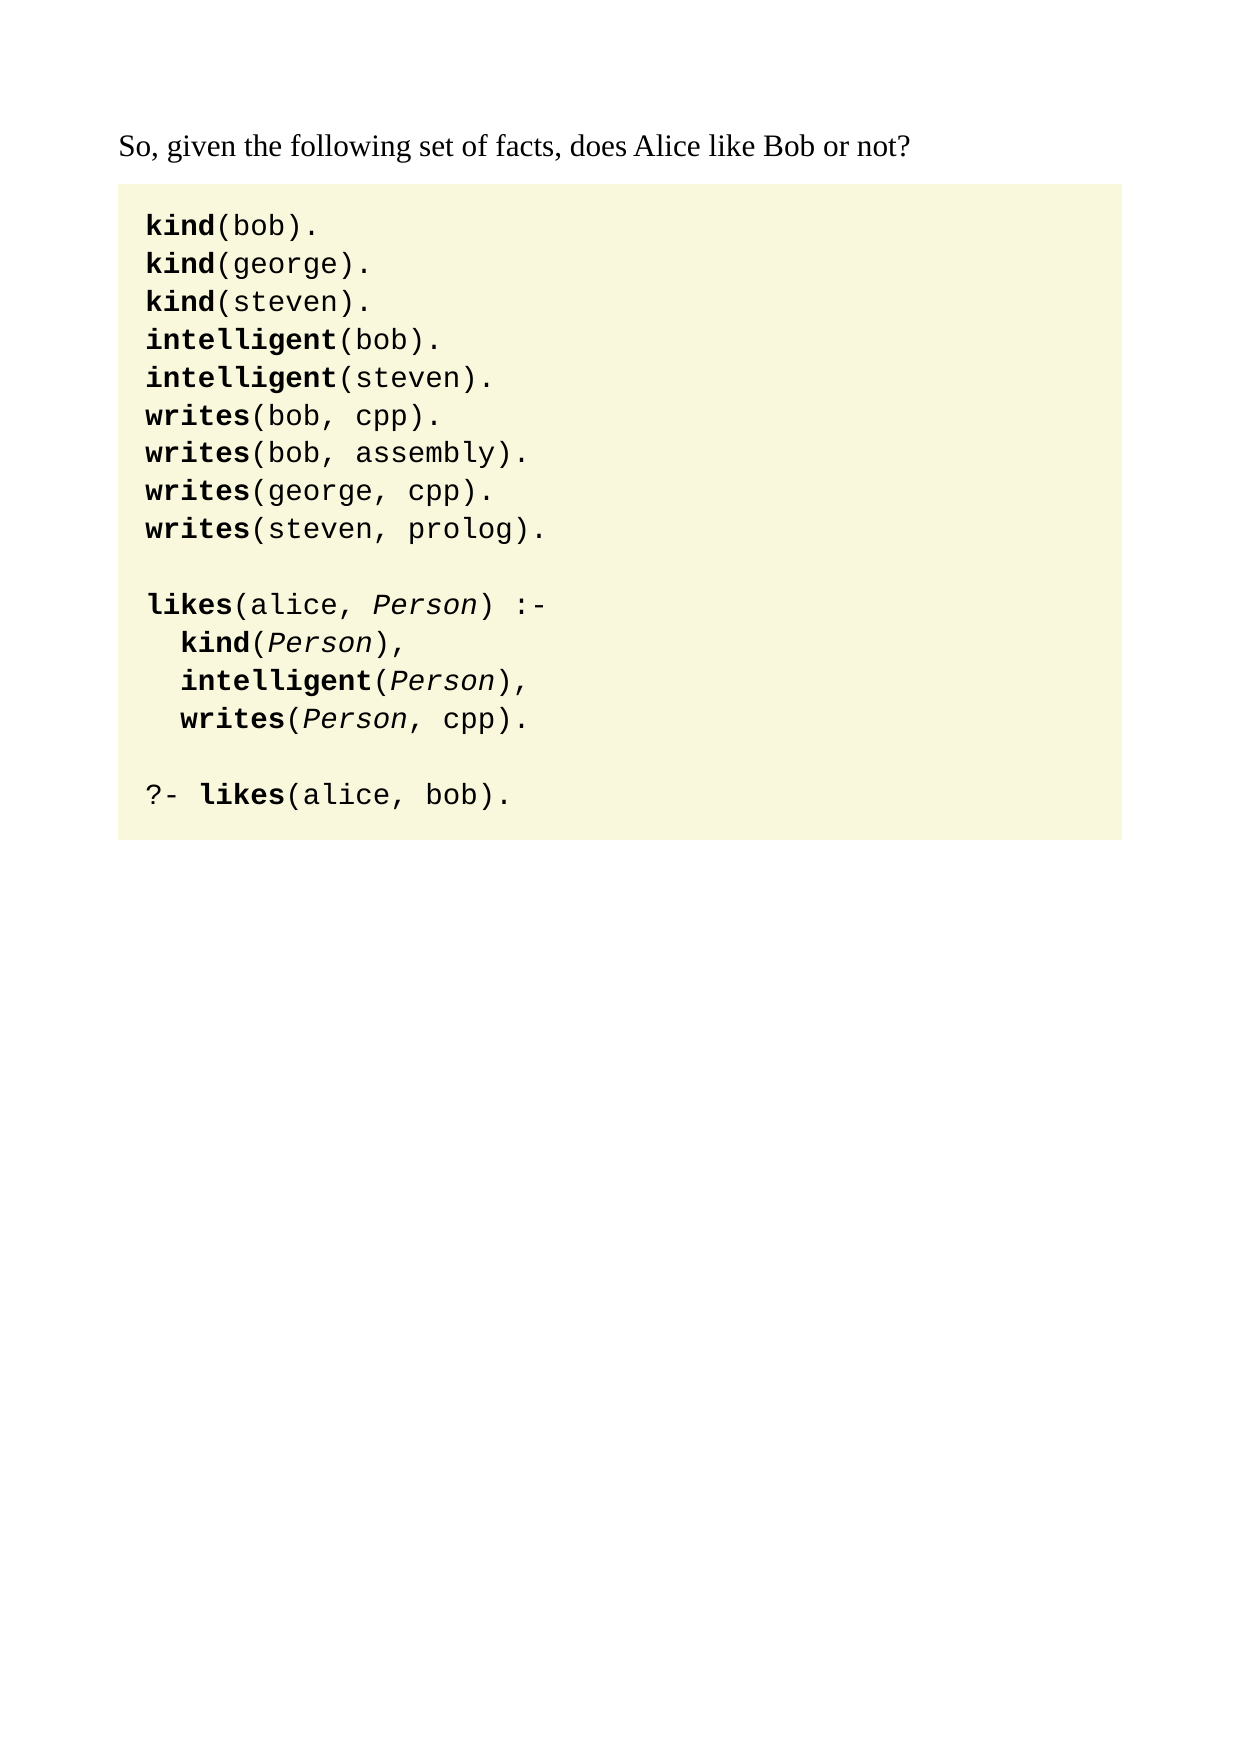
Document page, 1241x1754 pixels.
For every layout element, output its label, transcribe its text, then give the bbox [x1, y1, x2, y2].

text intelligent(steven). [118, 336, 1122, 374]
text writes(bob, cpp). [118, 374, 1122, 412]
text ?- likes(alice, bob). [118, 753, 1122, 840]
text kind(bob). [118, 184, 1122, 222]
text writes(Person, cpp). [118, 677, 1122, 715]
text writes(steven, prolog). [118, 487, 1122, 525]
text writes(bob, assembly). [118, 412, 1122, 449]
text likes(alice, Person) :- [118, 563, 1122, 601]
text writes(george, cpp). [118, 449, 1122, 487]
text So, given the following set of facts, does Alice like Bob or not? [118, 118, 1122, 166]
text intelligent(bob). [118, 298, 1122, 336]
text kind(Person), [118, 601, 1122, 639]
text kind(george). [118, 222, 1122, 260]
text kind(steven). [118, 260, 1122, 298]
text intelligent(Person), [118, 639, 1122, 677]
